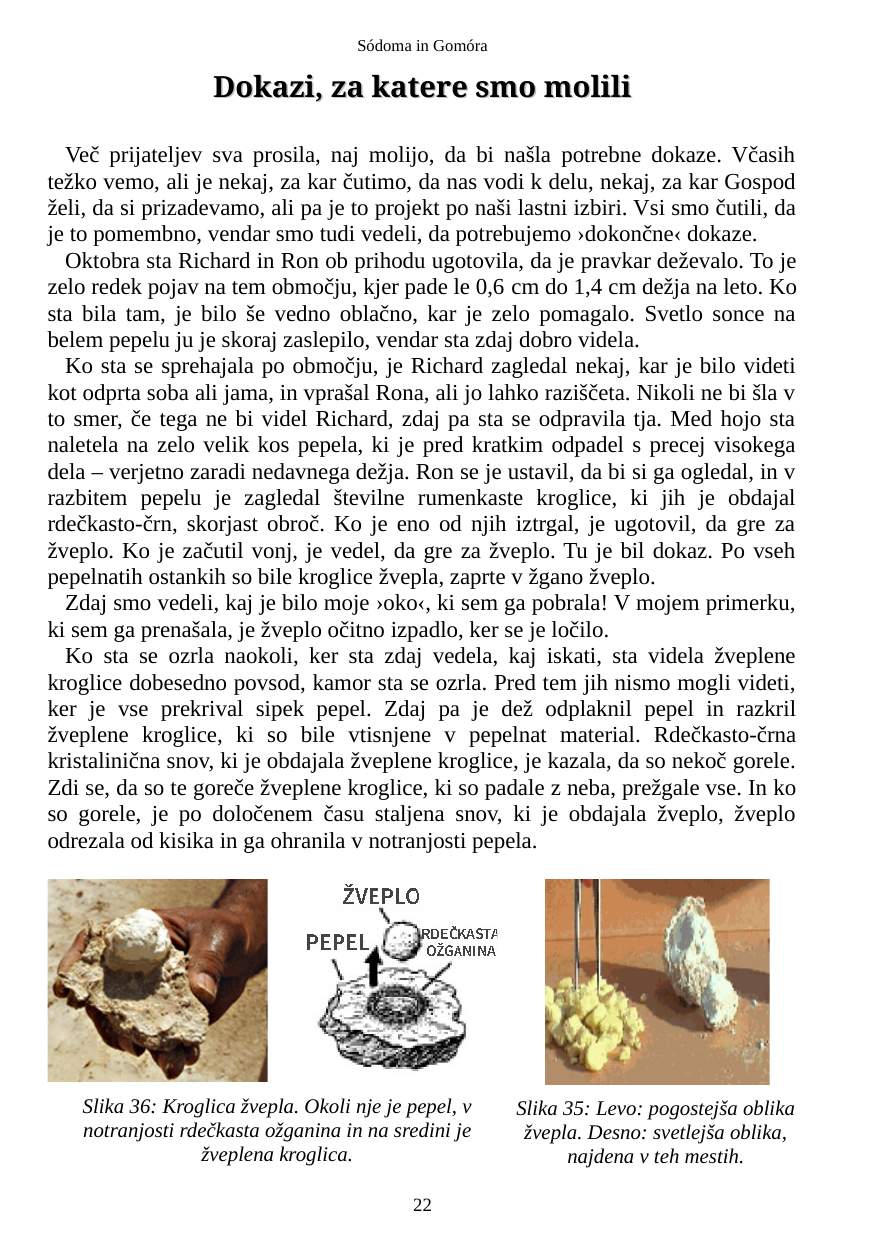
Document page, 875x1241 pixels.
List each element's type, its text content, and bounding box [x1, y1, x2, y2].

picture [545, 879, 770, 1085]
text Slika 36: Kroglica žvepla. Okoli nje je pepel, v notranjosti rdečkasta ožganina in na sredini je žveplena kroglica. [48, 879, 506, 1166]
picture [47, 879, 268, 1082]
text Oktobra sta Richard in Ron ob prihodu ugotovila, da je pravkar deževalo. To je zelo redek pojav na tem območju, kjer pade le 0,6 cm do 1,4 cm dežja na leto. Ko sta bila tam, je bilo še vedno oblačno, kar je zelo pomagalo. Svetlo sonce na belem pepelu ju je skoraj zaslepilo, vendar sta zdaj dobro videla. [47, 247, 797, 352]
subtitle Dokazi, za katere smo molili [47, 66, 797, 106]
picture [297, 879, 498, 1077]
text Zdaj smo vedeli, kaj je bilo moje ›oko‹, ki sem ga pobrala! V mojem primerku, ki sem ga prenašala, je žveplo očitno izpadlo, ker se je ločilo. [47, 589, 797, 642]
text Slika 35: Levo: pogostejša oblika žvepla. Desno: svetlejša oblika, najdena v teh mestih. [515, 879, 796, 1168]
text Ko sta se sprehajala po območju, je Richard zagledal nekaj, kar je bilo videti kot odprta soba ali jama, in vprašal Rona, ali jo lahko raziščeta. Nikoli ne bi šla v to smer, če tega ne bi videl Richard, zdaj pa sta se odpravila tja. Med hojo sta naletela na zelo velik kos pepela, ki je pred kratkim odpadel s precej visokega dela – verjetno zaradi nedavnega dežja. Ron se je ustavil, da bi si ga ogledal, in v razbitem pepelu je zagledal številne rumenkaste kroglice, ki jih je obdajal rdečkasto-črn, skorjast obroč. Ko je eno od njih iztrgal, je ugotovil, da gre za žveplo. Ko je začutil vonj, je vedel, da gre za žveplo. Tu je bil dokaz. Po vseh pepelnatih ostankih so bile kroglice žvepla, zaprte v žgano žveplo. [47, 352, 797, 589]
text Ko sta se ozrla naokoli, ker sta zdaj vedela, kaj iskati, sta videla žveplene kroglice dobesedno povsod, kamor sta se ozrla. Pred tem jih nismo mogli videti, ker je vse prekrival sipek pepel. Zdaj pa je dež odplaknil pepel in razkril žveplene kroglice, ki so bile vtisnjene v pepelnat material. Rdečkasto-črna kristalinična snov, ki je obdajala žveplene kroglice, je kazala, da so nekoč gorele. Zdi se, da so te goreče žveplene kroglice, ki so padale z neba, prežgale vse. In ko so gorele, je po določenem času staljena snov, ki je obdajala žveplo, žveplo odrezala od kisika in ga ohranila v notranjosti pepela. [47, 642, 797, 853]
text Več prijateljev sva prosila, naj molijo, da bi našla potrebne dokaze. Včasih težko vemo, ali je nekaj, za kar čutimo, da nas vodi k delu, nekaj, za kar Gospod želi, da si prizadevamo, ali pa je to projekt po naši lastni izbiri. Vsi smo čutili, da je to pomembno, vendar smo tudi vedeli, da potrebujemo ›dokončne‹ dokaze. [47, 141, 797, 247]
